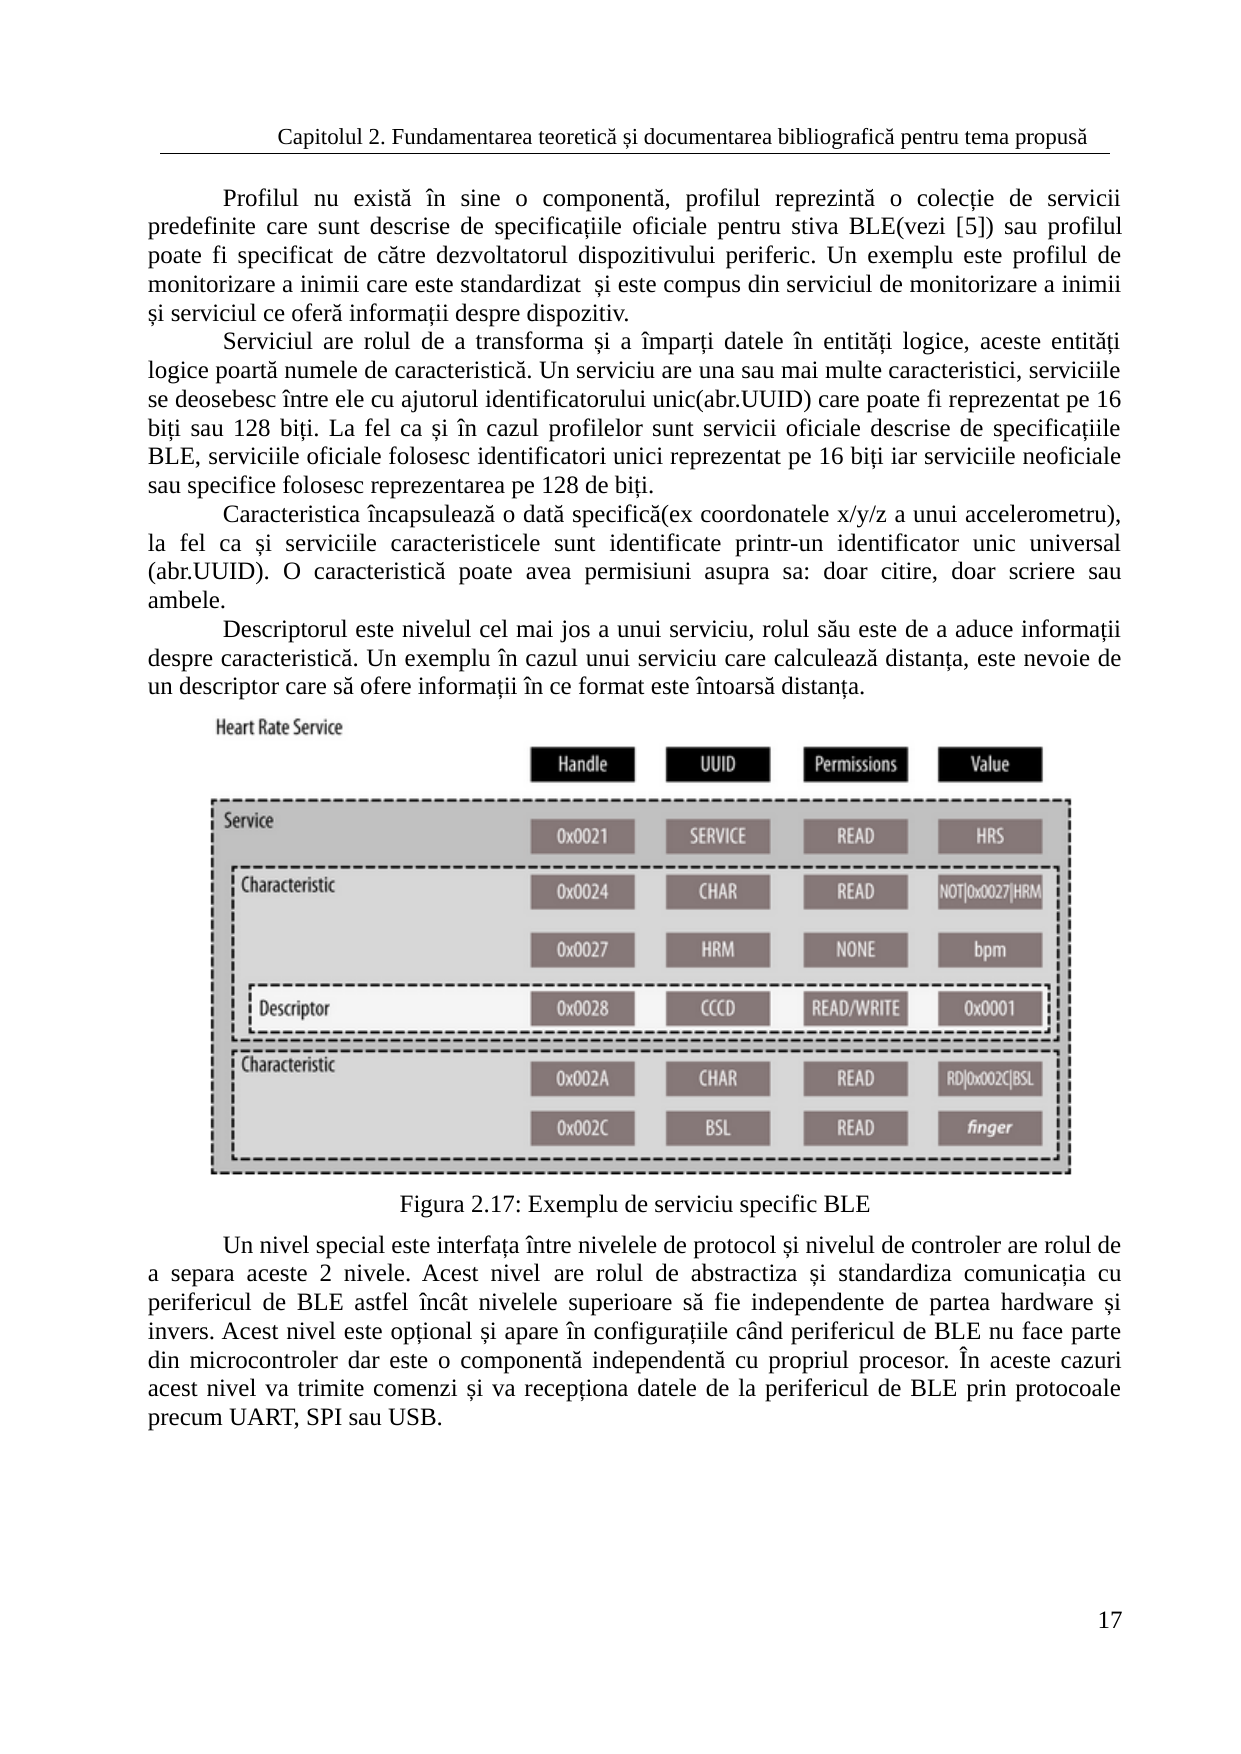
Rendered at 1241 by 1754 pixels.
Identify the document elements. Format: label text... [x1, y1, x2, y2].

text Un nivel special este interfața între nivelele de protocol și nivelul de controler are rolul de a separa aceste 2 nivele. Acest nivel are rolul de abstractiza și standardiza comunicația cu perifericul de BLE astfel încât nivelele superioare să fie independente de partea hardware și invers. Acest nivel este opțional și apare în configurațiile când perifericul de BLE nu face parte din microcontroler dar este o componentă independentă cu propriul procesor. În aceste cazuri acest nivel va trimite comenzi și va recepționa datele de la perifericul de BLE prin protocoale precum UART, SPI sau USB. [148, 700, 1122, 1431]
text Descriptorul este nivelul cel mai jos a unui serviciu, rolul său este de a aduce informații despre caracteristică. Un exemplu în cazul unui serviciu care calculează distanța, este nevoie de un descriptor care să ofere informații în ce format este întoarsă distanța. [148, 614, 1122, 700]
text Caracteristica încapsulează o dată specifică(ex coordonatele x/y/z a unui accelerometru), la fel ca și serviciile caracteristicele sunt identificate printr-un identificator unic universal (abr.UUID). O caracteristică poate avea permisiuni asupra sa: doar citire, doar scriere sau ambele. [148, 499, 1122, 614]
text Serviciul are rolul de a transforma și a împarți datele în entități logice, aceste entități logice poartă numele de caracteristică. Un serviciu are una sau mai multe caracteristici, serviciile se deosebesc între ele cu ajutorul identificatorului unic(abr.UUID) care poate fi reprezentat pe 16 biți sau 128 biți. La fel ca și în cazul profilelor sunt servicii oficiale descrise de specificațiile BLE, serviciile oficiale folosesc identificatori unici reprezentat pe 16 biți iar serviciile neoficiale sau specifice folosesc reprezentarea pe 128 de biți. [148, 326, 1122, 499]
text Figura 2.17: Exemplu de serviciu specific BLE [180, 1184, 1090, 1218]
picture [180, 711, 1090, 1184]
text Profilul nu există în sine o componentă, profilul reprezintă o colecție de servicii predefinite care sunt descrise de specificațiile oficiale pentru stiva BLE(vezi [5]) sau profilul poate fi specificat de către dezvoltatorul dispozitivului periferic. Un exemplu este profilul de monitorizare a inimii care este standardizat și este compus din serviciul de monitorizare a inimii și serviciul ce oferă informații despre dispozitiv. [148, 183, 1122, 326]
